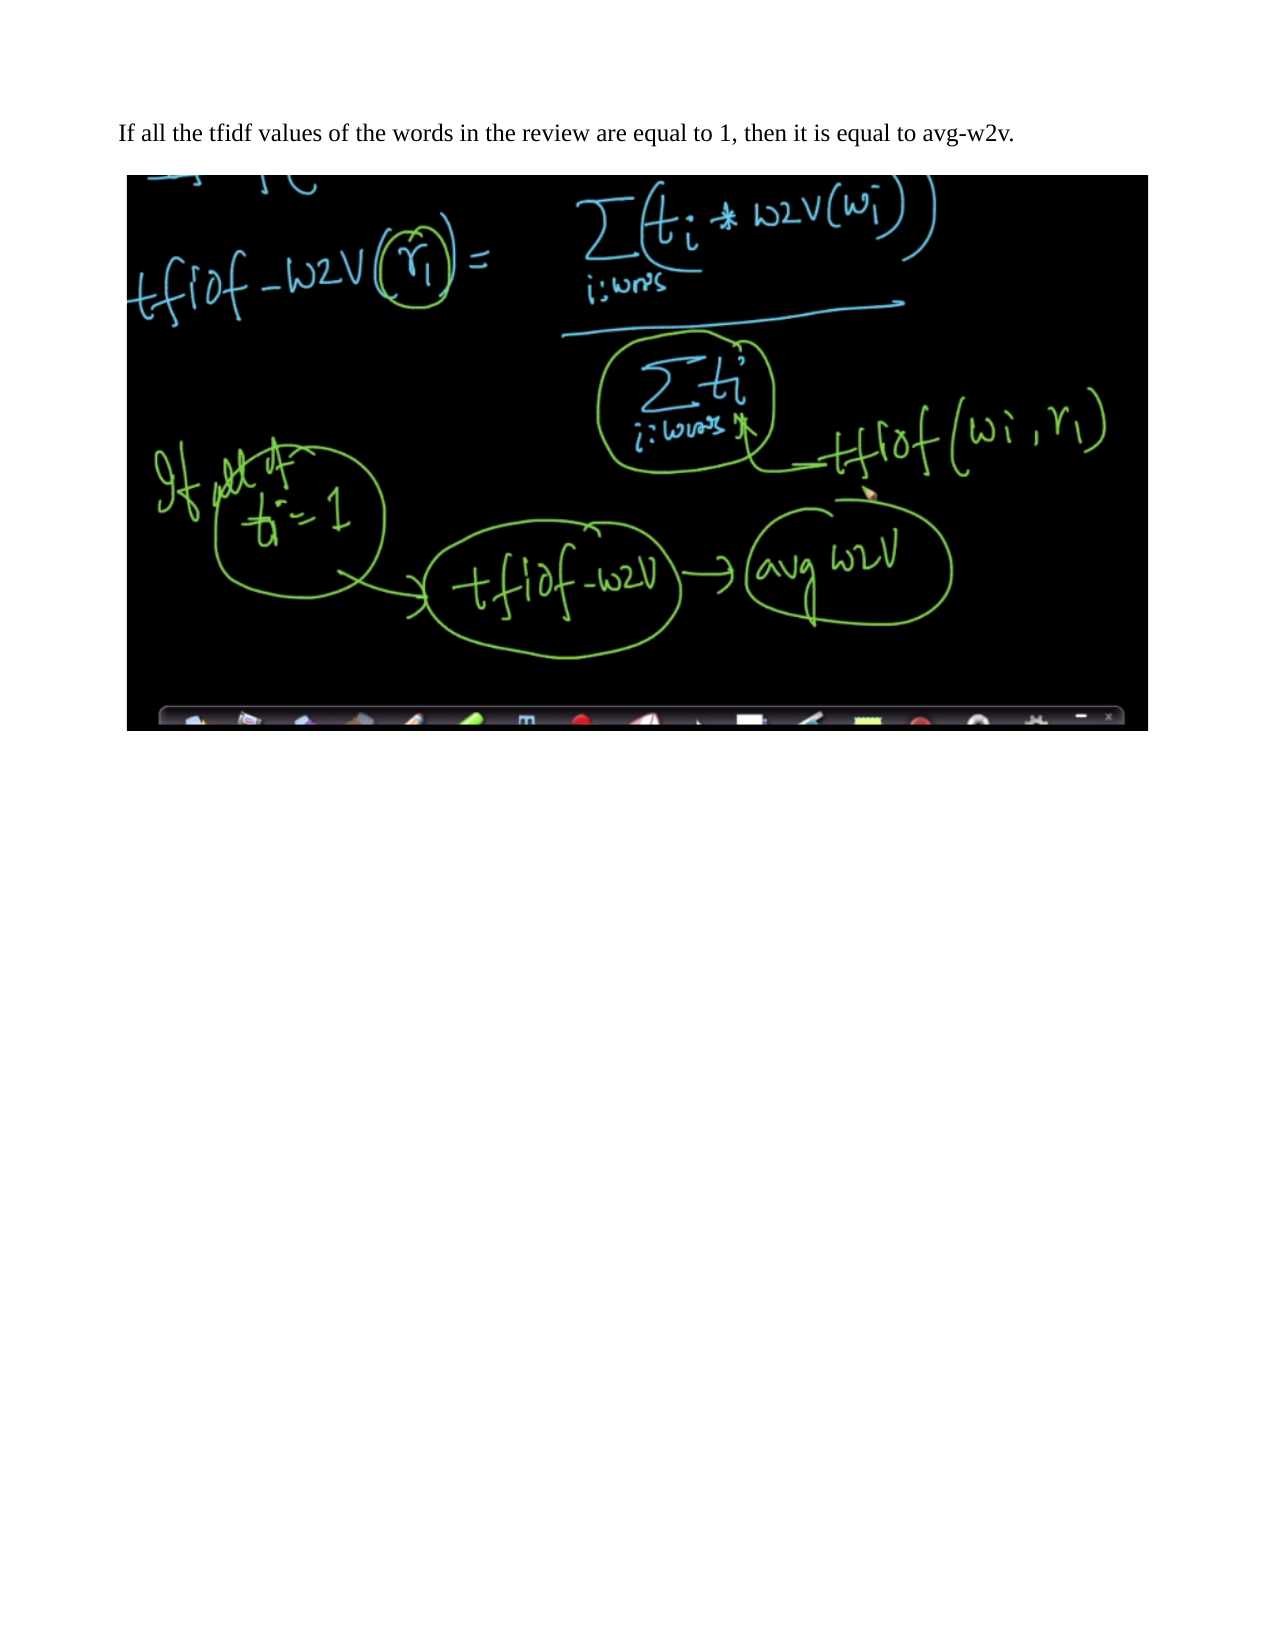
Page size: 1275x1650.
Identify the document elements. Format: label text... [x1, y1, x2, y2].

picture [126, 175, 1149, 731]
text If all the tfidf values of the words in the review are equal to 1, then it is equal to avg-w2v. [118, 118, 1157, 147]
